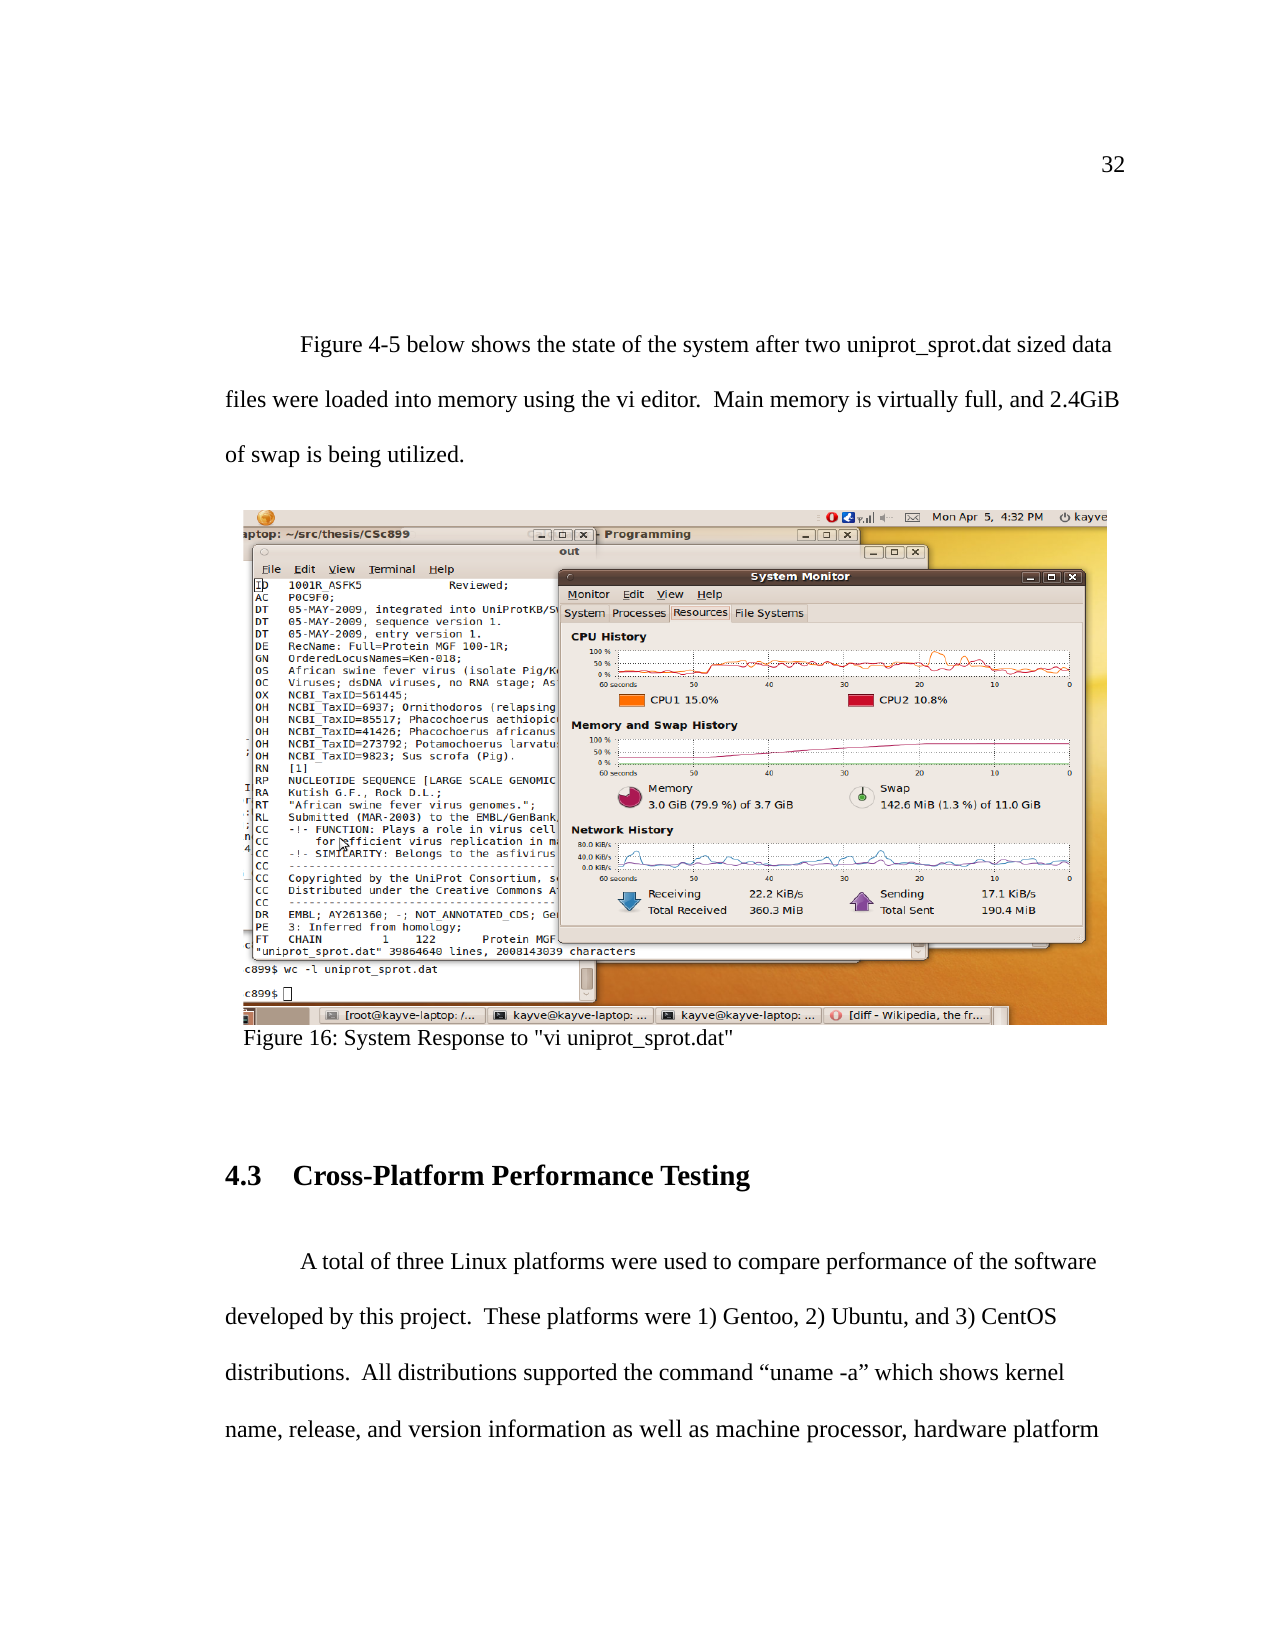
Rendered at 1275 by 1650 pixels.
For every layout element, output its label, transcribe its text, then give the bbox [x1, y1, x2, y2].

text files were loaded into memory using the vi editor. Main memory is virtually full, and 2.4GiB of swap is being utilized. [225, 385, 1125, 468]
text Figure 16: System Response to "vi uniprot_sprot.dat" [243, 1025, 1107, 1050]
text Figure 4-5 below shows the state of the system after two uniprot_sprot.dat sized data [225, 330, 1125, 358]
text A total of three Linux platforms were used to compare performance of the software developed by this project. These platforms were 1) Gentoo, 2) Ubuntu, and 3) CentOS distributions. All distributions supported the command “uname -a” which shows kernel name, release, and version information as well as machine processor, hardware platform [225, 1247, 1125, 1443]
picture [243, 510, 1107, 1025]
subtitle Cross-Platform Performance Testing [225, 1158, 1125, 1192]
